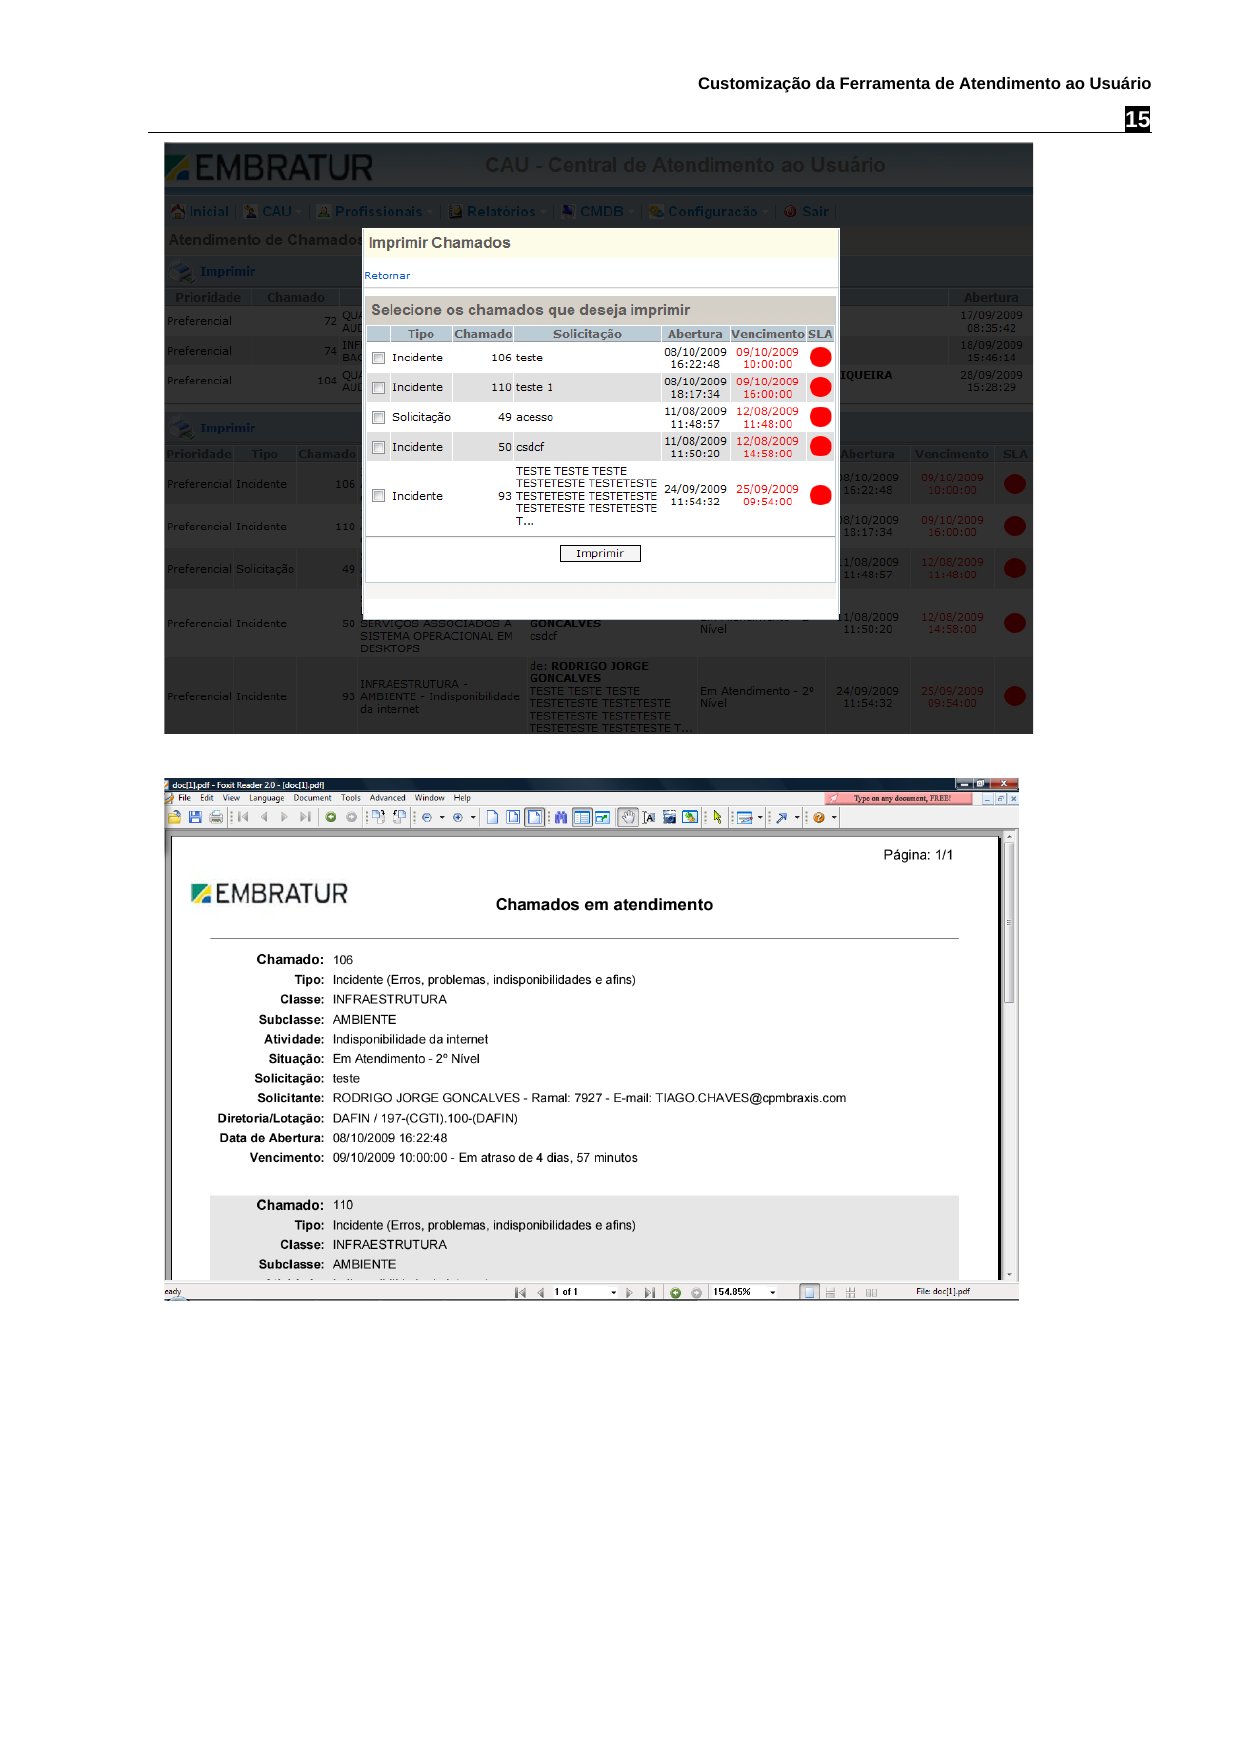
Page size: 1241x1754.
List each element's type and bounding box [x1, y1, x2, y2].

picture [164, 142, 1034, 734]
picture [164, 778, 1019, 1301]
